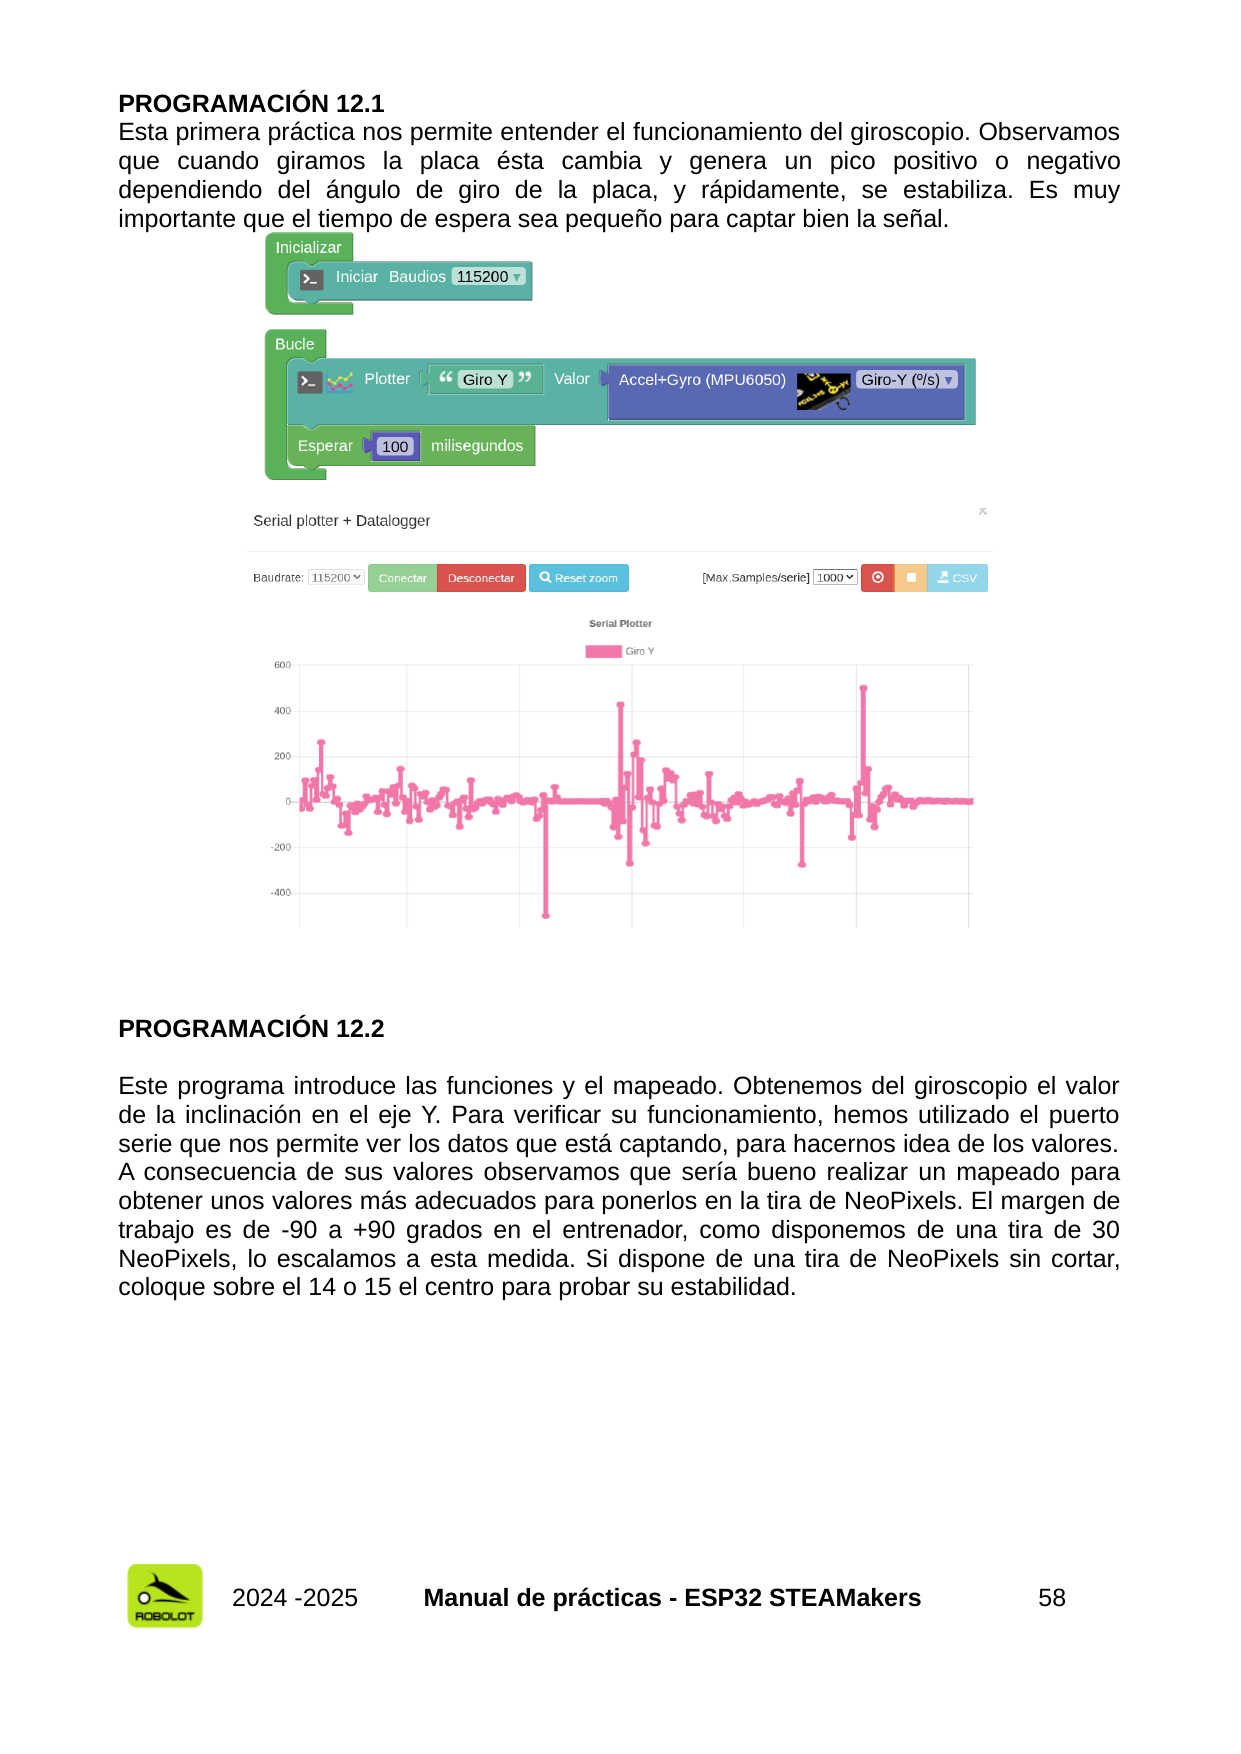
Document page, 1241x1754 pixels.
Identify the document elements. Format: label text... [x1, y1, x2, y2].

picture [264, 232, 976, 480]
text Esta primera práctica nos permite entender el funcionamiento del giroscopio. Observamos que cuando giramos la placa ésta cambia y genera un pico positivo o negativo dependiendo del ángulo de giro de la placa, y rápidamente, se estabiliza. Es muy importante que el tiempo de espera sea pequeño para captar bien la señal. [118, 117, 1122, 232]
text PROGRAMACIÓN 12.2 [118, 1014, 1122, 1042]
picture [246, 508, 994, 928]
picture [126, 1563, 205, 1631]
text PROGRAMACIÓN 12.1 [118, 88, 1122, 117]
text Este programa introduce las funciones y el mapeado. Obtenemos del giroscopio el valor de la inclinación en el eje Y. Para verificar su funcionamiento, hemos utilizado el puerto serie que nos permite ver los datos que está captando, para hacernos idea de los valores. A consecuencia de sus valores observamos que sería bueno realizar un mapeado para obtener unos valores más adecuados para ponerlos en la tira de NeoPixels. El margen de trabajo es de -90 a +90 grados en el entrenador, como disponemos de una tira de 30 NeoPixels, lo escalamos a esta medida. Si dispone de una tira de NeoPixels sin cortar, coloque sobre el 14 o 15 el centro para probar su estabilidad. [118, 1071, 1122, 1301]
